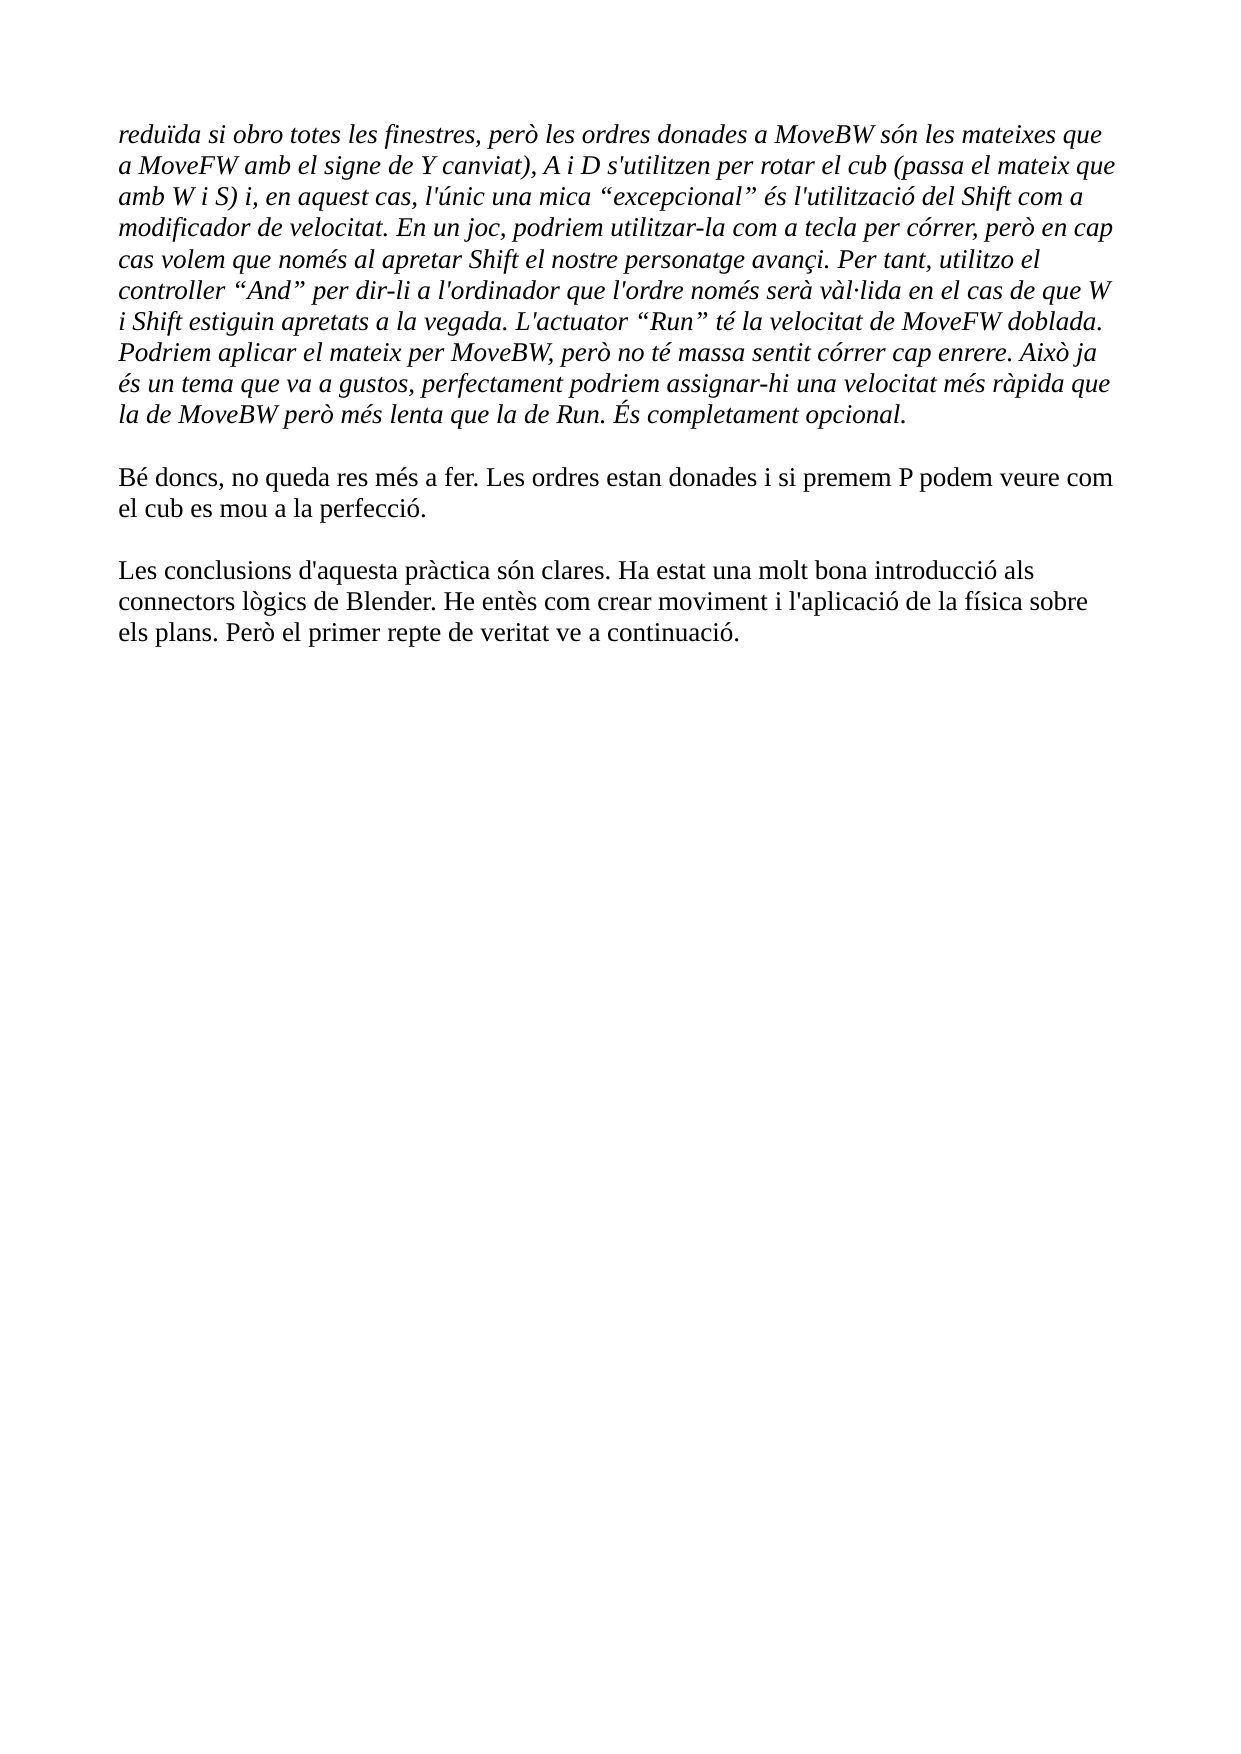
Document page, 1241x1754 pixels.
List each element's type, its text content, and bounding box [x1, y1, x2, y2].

text reduïda si obro totes les finestres, però les ordres donades a MoveBW són les mateixes que a MoveFW amb el signe de Y canviat), A i D s'utilitzen per rotar el cub (passa el mateix que amb W i S) i, en aquest cas, l'únic una mica “excepcional” és l'utilització del Shift com a modificador de velocitat. En un joc, podriem utilitzar-la com a tecla per córrer, però en cap cas volem que només al apretar Shift el nostre personatge avançi. Per tant, utilitzo el controller “And” per dir-li a l'ordinador que l'ordre només serà vàl·lida en el cas de que W i Shift estiguin apretats a la vegada. L'actuator “Run” té la velocitat de MoveFW doblada. Podriem aplicar el mateix per MoveBW, però no té massa sentit córrer cap enrere. Això ja és un tema que va a gustos, perfectament podriem assignar-hi una velocitat més ràpida que la de MoveBW però més lenta que la de Run. És completament opcional. [118, 118, 1122, 429]
text Bé doncs, no queda res més a fer. Les ordres estan donades i si premem P podem veure com el cub es mou a la perfecció. [118, 461, 1122, 523]
text Les conclusions d'aquesta pràctica són clares. Ha estat una molt bona introducció als connectors lògics de Blender. He entès com crear moviment i l'aplicació de la física sobre els plans. Però el primer repte de veritat ve a continuació. [118, 554, 1122, 648]
